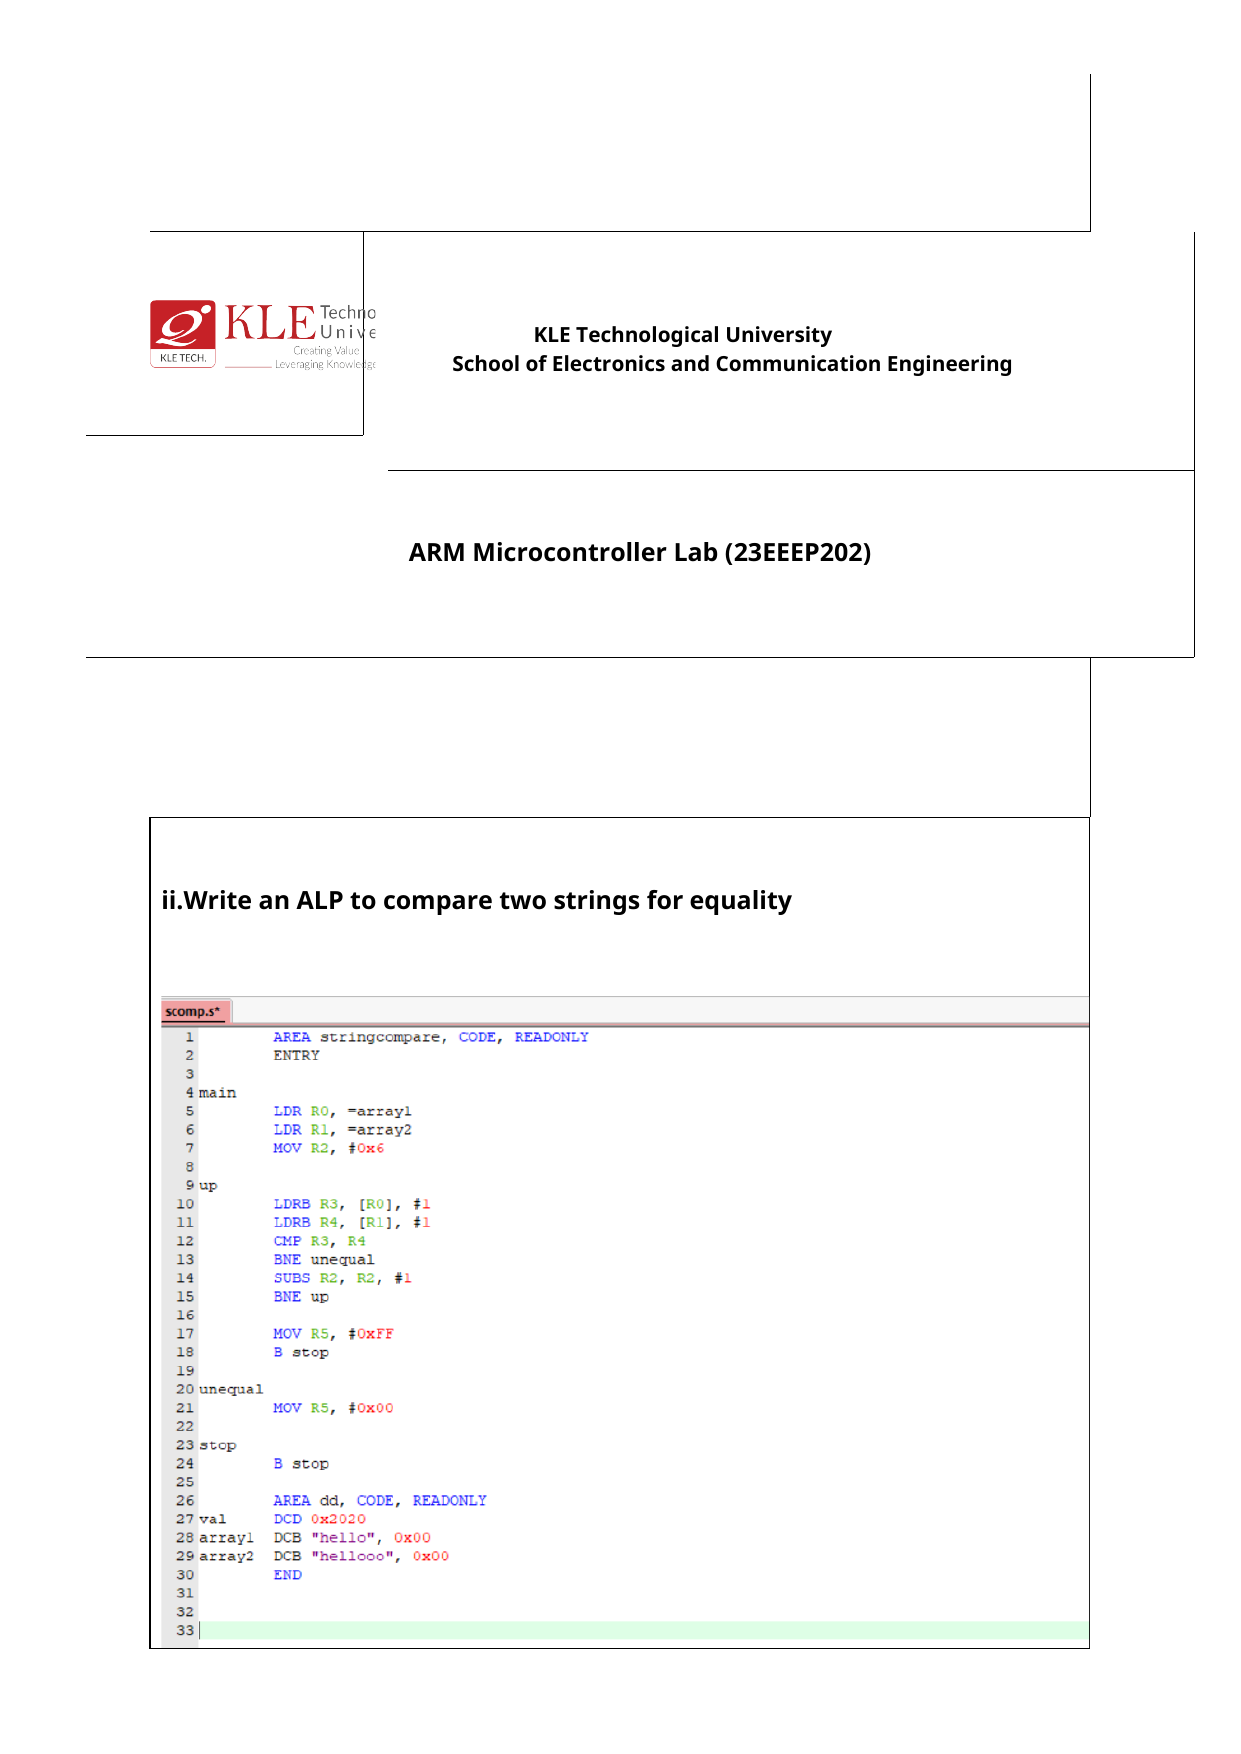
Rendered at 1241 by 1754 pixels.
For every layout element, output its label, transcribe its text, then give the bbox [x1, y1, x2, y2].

table_cell ii.Write an ALP to compare two strings for equality [151, 818, 1089, 1648]
